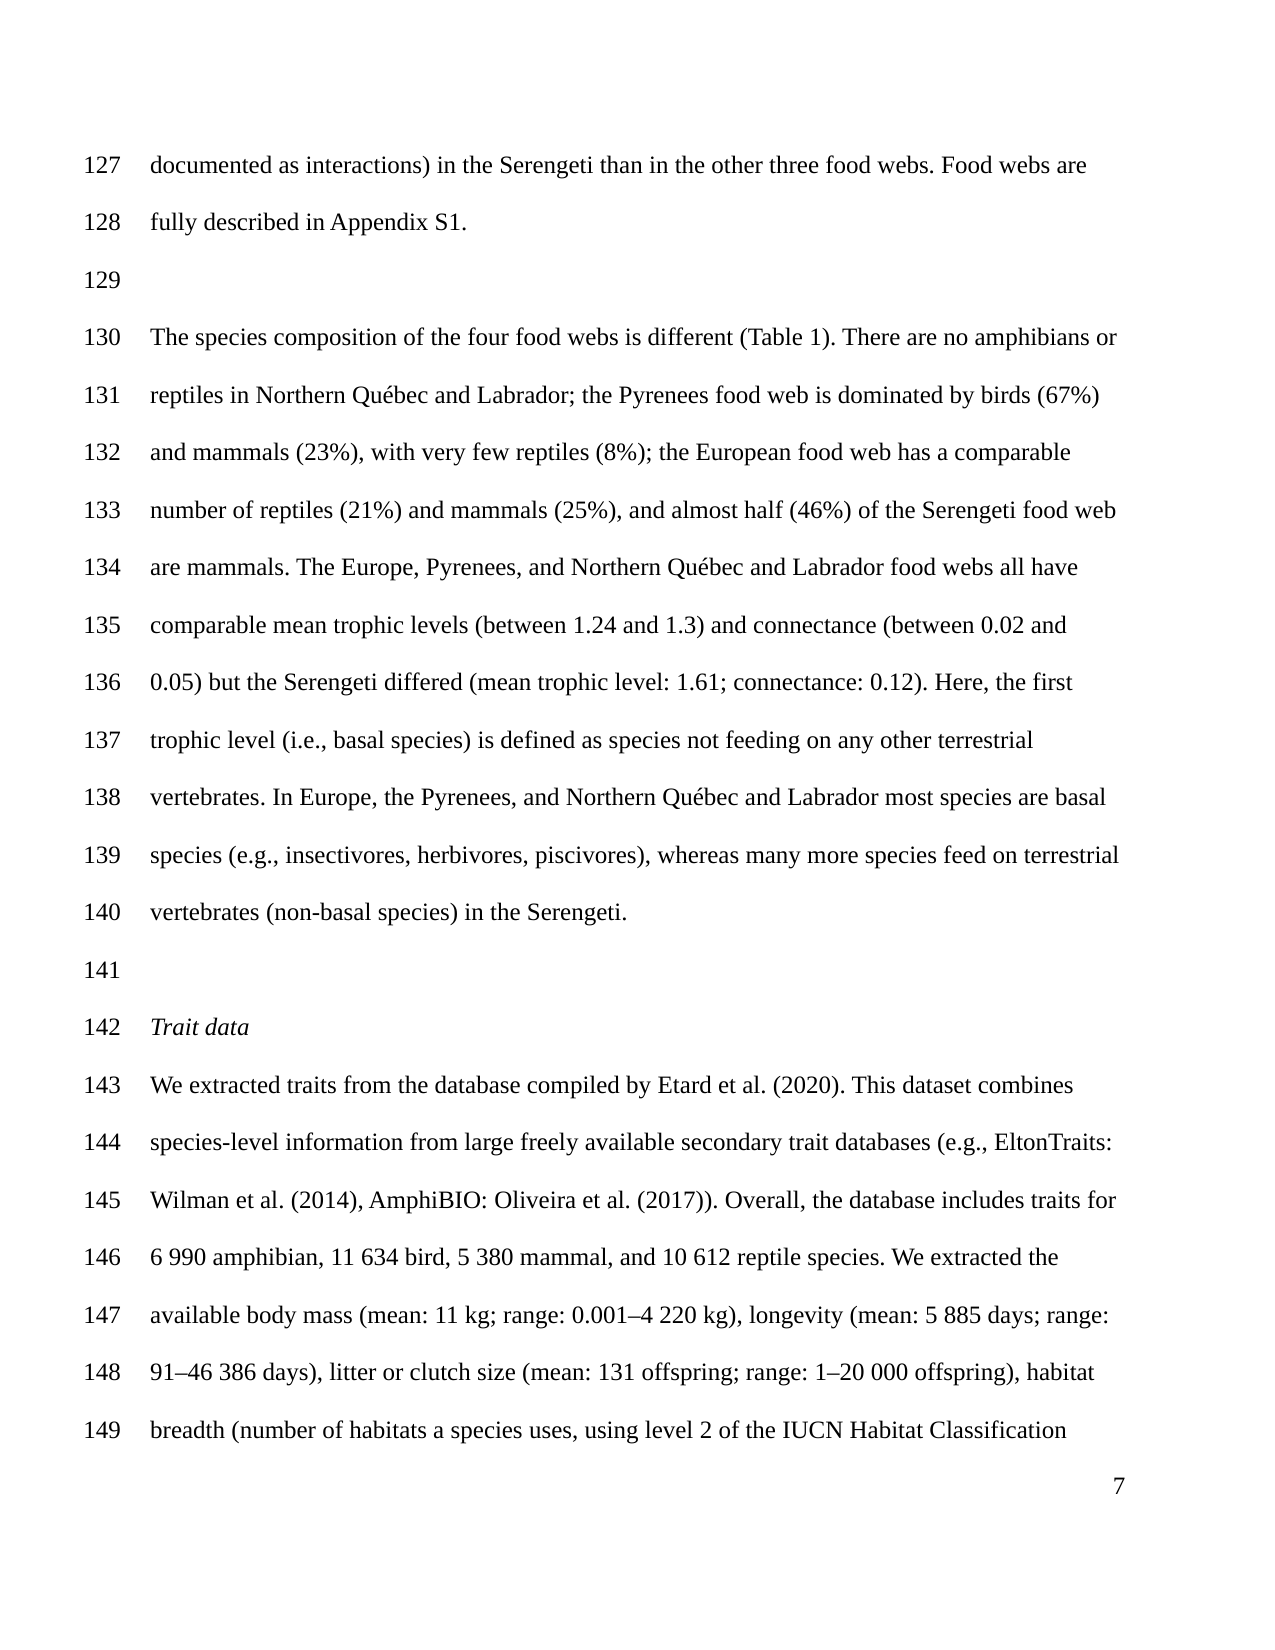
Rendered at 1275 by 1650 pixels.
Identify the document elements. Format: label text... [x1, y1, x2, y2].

text We extracted traits from the database compiled by Etard et al. (2020). This dataset combines species-level information from large freely available secondary trait databases (e.g., EltonTraits: Wilman et al. (2014), AmphiBIO: Oliveira et al. (2017)). Overall, the database includes traits for 6 990 amphibian, 11 634 bird, 5 380 mammal, and 10 612 reptile species. We extracted the available body mass (mean: 11 kg; range: 0.001–4 220 kg), longevity (mean: 5 885 days; range: 91–46 386 days), litter or clutch size (mean: 131 offspring; range: 1–20 000 offspring), habitat breadth (number of habitats a species uses, using level 2 of the IUCN Habitat Classification [150, 1070, 1125, 1444]
text The species composition of the four food webs is different (Table 1). There are no amphibians or reptiles in Northern Québec and Labrador; the Pyrenees food web is dominated by birds (67%) and mammals (23%), with very few reptiles (8%); the European food web has a comparable number of reptiles (21%) and mammals (25%), and almost half (46%) of the Serengeti food web are mammals. The Europe, Pyrenees, and Northern Québec and Labrador food webs all have comparable mean trophic levels (between 1.24 and 1.3) and connectance (between 0.02 and 0.05) but the Serengeti differed (mean trophic level: 1.61; connectance: 0.12). Here, the first trophic level (i.e., basal species) is defined as species not feeding on any other terrestrial vertebrates. In Europe, the Pyrenees, and Northern Québec and Labrador most species are basal species (e.g., insectivores, herbivores, piscivores), whereas many more species feed on terrestrial vertebrates (non-basal species) in the Serengeti. [150, 322, 1125, 926]
text documented as interactions) in the Serengeti than in the other three food webs. Food webs are fully described in Appendix S1. [150, 150, 1125, 236]
text Trait data [150, 1012, 1125, 1041]
